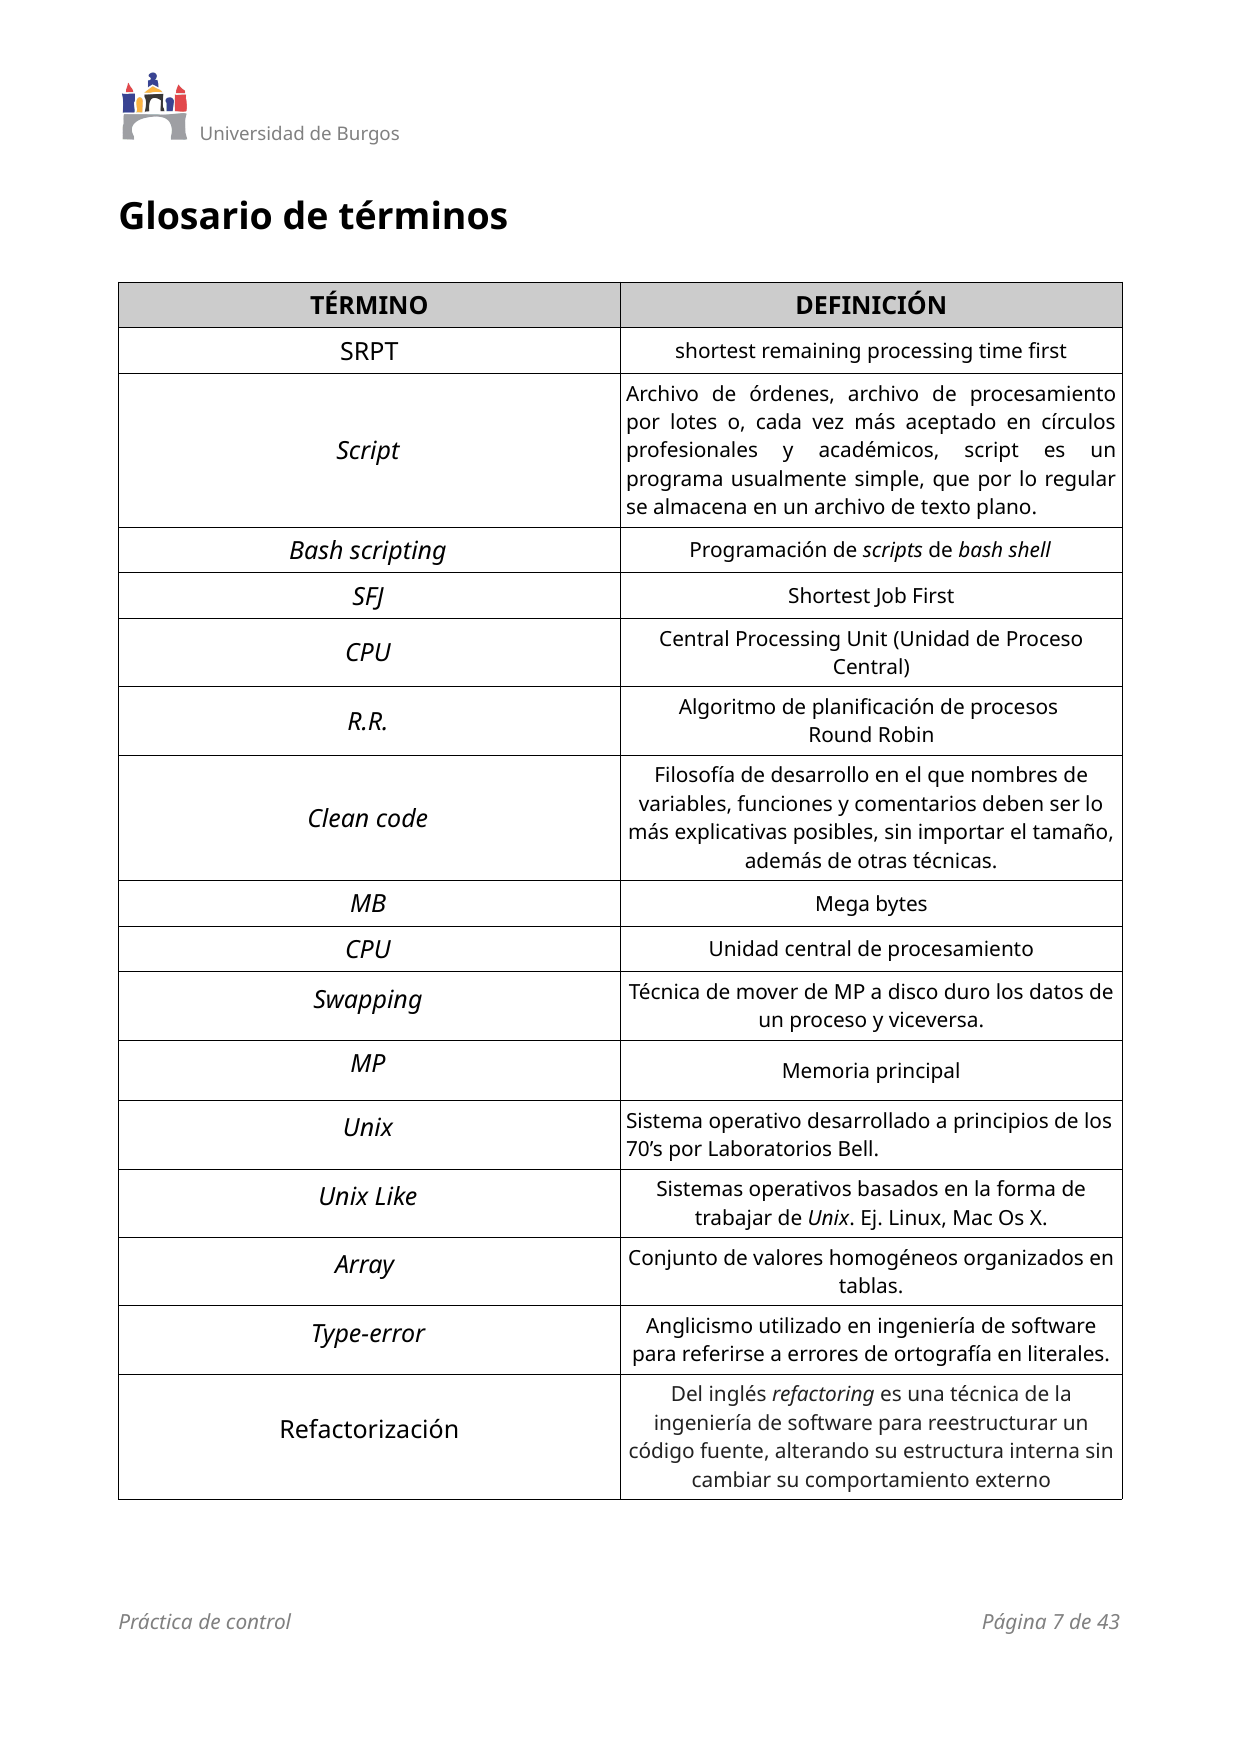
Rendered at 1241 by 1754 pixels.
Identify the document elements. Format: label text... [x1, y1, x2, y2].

table_cell Mega bytes [621, 881, 1122, 926]
table_cell Técnica de mover de MP a disco duro los datos de un proceso y viceversa. [621, 972, 1122, 1040]
table_cell Programación de scripts de bash shell [621, 528, 1122, 572]
table_header TÉRMINO [119, 283, 620, 327]
table_cell Algoritmo de planificación de procesos Round Robin [621, 687, 1122, 755]
table_cell Sistema operativo desarrollado a principios de los 70’s por Laboratorios Bell. [621, 1101, 1122, 1168]
table_cell SRPT [119, 328, 620, 373]
table_cell Sistemas operativos basados en la forma de trabajar de Unix. Ej. Linux, Mac Os X. [621, 1170, 1122, 1237]
table_cell R.R. [119, 687, 620, 755]
table_cell Swapping [119, 972, 620, 1040]
table_cell CPU [119, 927, 620, 971]
table_header DEFINICIÓN [621, 283, 1122, 327]
table_cell Shortest Job First [621, 573, 1122, 618]
table_cell MB [119, 881, 620, 926]
table_cell Archivo de órdenes, archivo de procesamiento por lotes o, cada vez más aceptado en círculos profesionales y académicos, script es un programa usualmente simple, que por lo regular se almacena en un archivo de texto plano. [621, 374, 1122, 527]
table_cell CPU [119, 619, 620, 686]
picture [117, 72, 189, 142]
table_cell Unidad central de procesamiento [621, 927, 1122, 971]
table_cell Array [119, 1238, 620, 1305]
table_cell Bash scripting [119, 528, 620, 572]
table_cell Memoria principal [621, 1041, 1122, 1100]
table_cell Unix Like [119, 1170, 620, 1237]
table_cell MP [119, 1041, 620, 1100]
table_cell Conjunto de valores homogéneos organizados en tablas. [621, 1238, 1122, 1305]
table_cell Filosofía de desarrollo en el que nombres de variables, funciones y comentarios deben ser lo más explicativas posibles, sin importar el tamaño, además de otras técnicas. [621, 756, 1122, 880]
table_cell Anglicismo utilizado en ingeniería de software para referirse a errores de ortografía en literales. [621, 1306, 1122, 1374]
table_cell Central Processing Unit (Unidad de Proceso Central) [621, 619, 1122, 686]
table_cell Script [119, 374, 620, 527]
table_cell SFJ [119, 573, 620, 618]
subtitle Glosario de términos [118, 189, 1122, 240]
table_cell Unix [119, 1101, 620, 1168]
table_cell shortest remaining processing time first [621, 328, 1122, 373]
table_cell Clean code [119, 756, 620, 880]
table_cell Type-error [119, 1306, 620, 1374]
table_cell Refactorización [119, 1375, 620, 1499]
table_cell Del inglés refactoring es una técnica de la ingeniería de software para reestructurar un código fuente, alterando su estructura interna sin cambiar su comportamiento externo [621, 1375, 1122, 1499]
